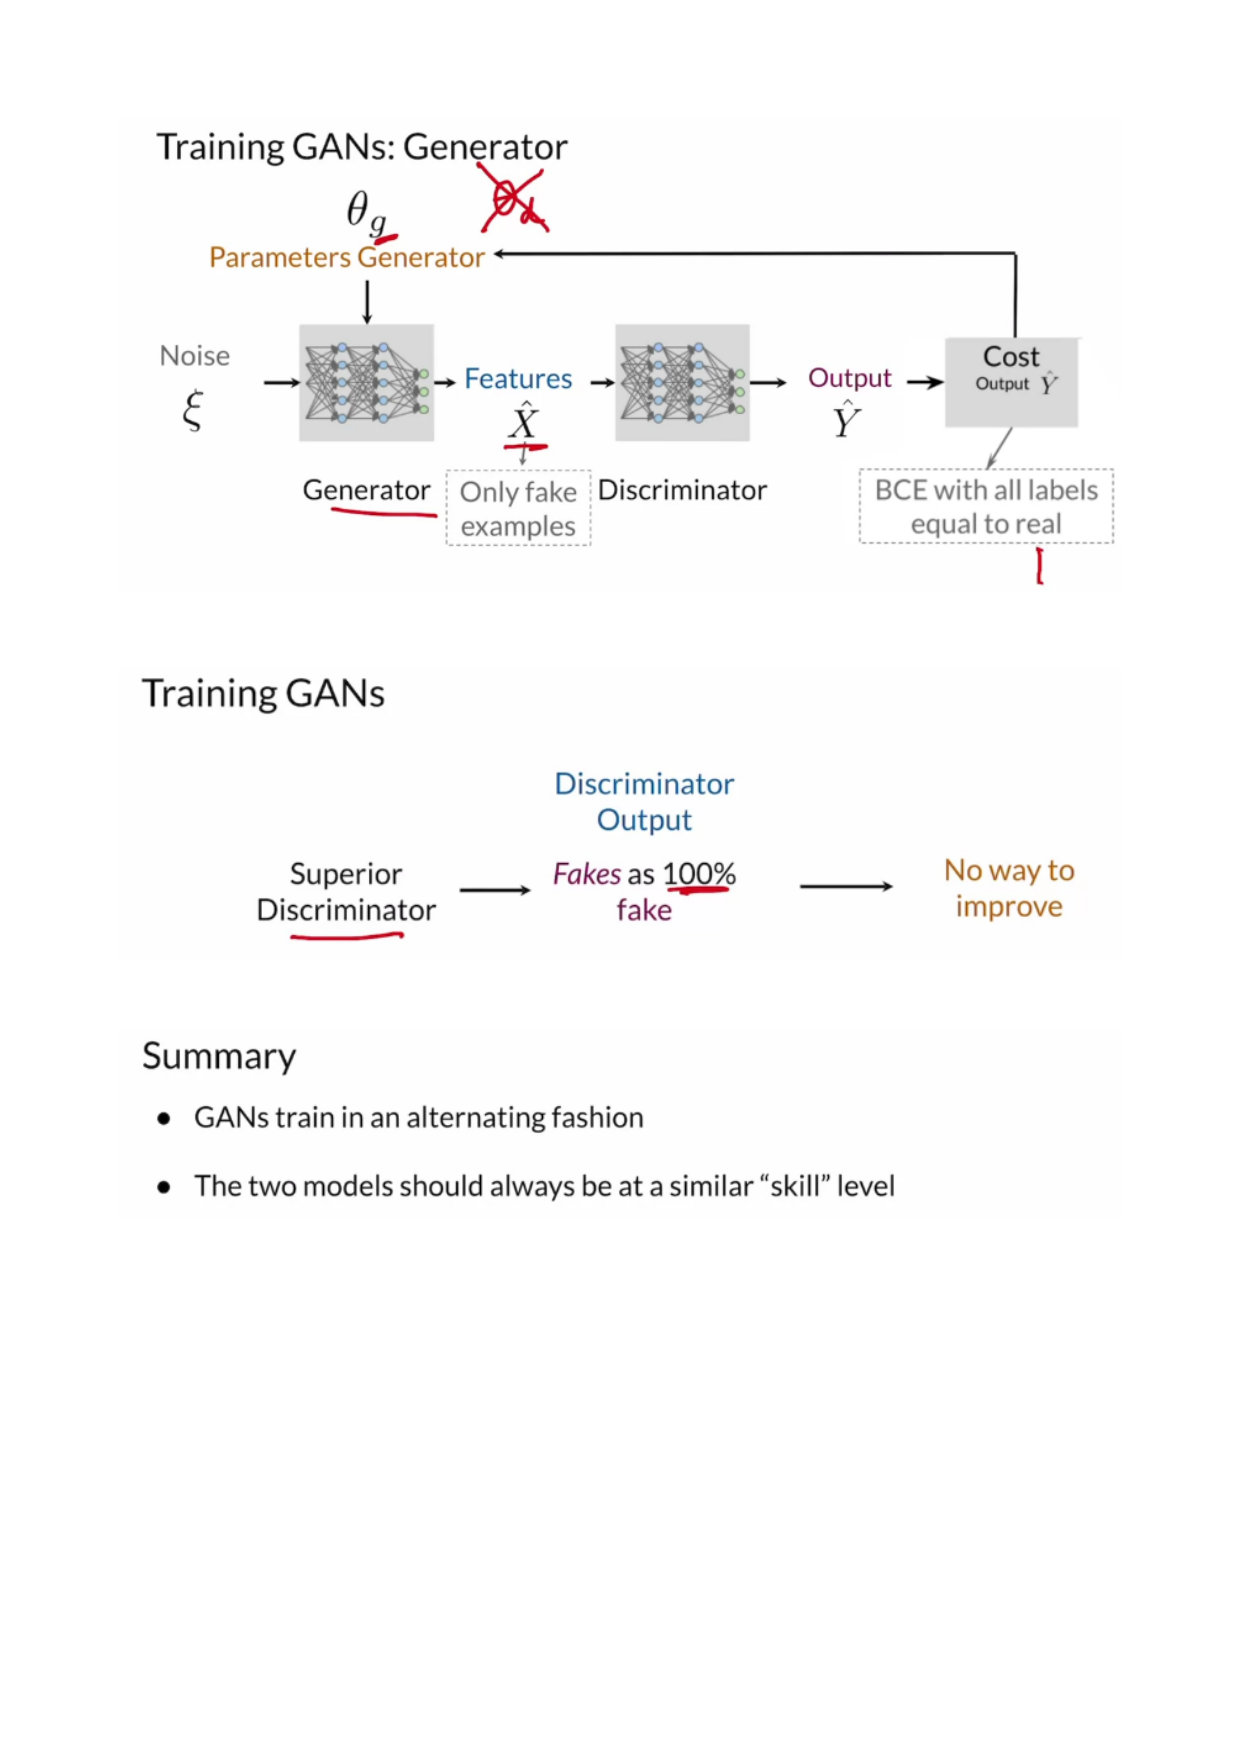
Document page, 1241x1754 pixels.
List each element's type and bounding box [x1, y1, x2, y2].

picture [118, 668, 1123, 960]
picture [118, 118, 1123, 598]
picture [118, 1030, 1123, 1218]
